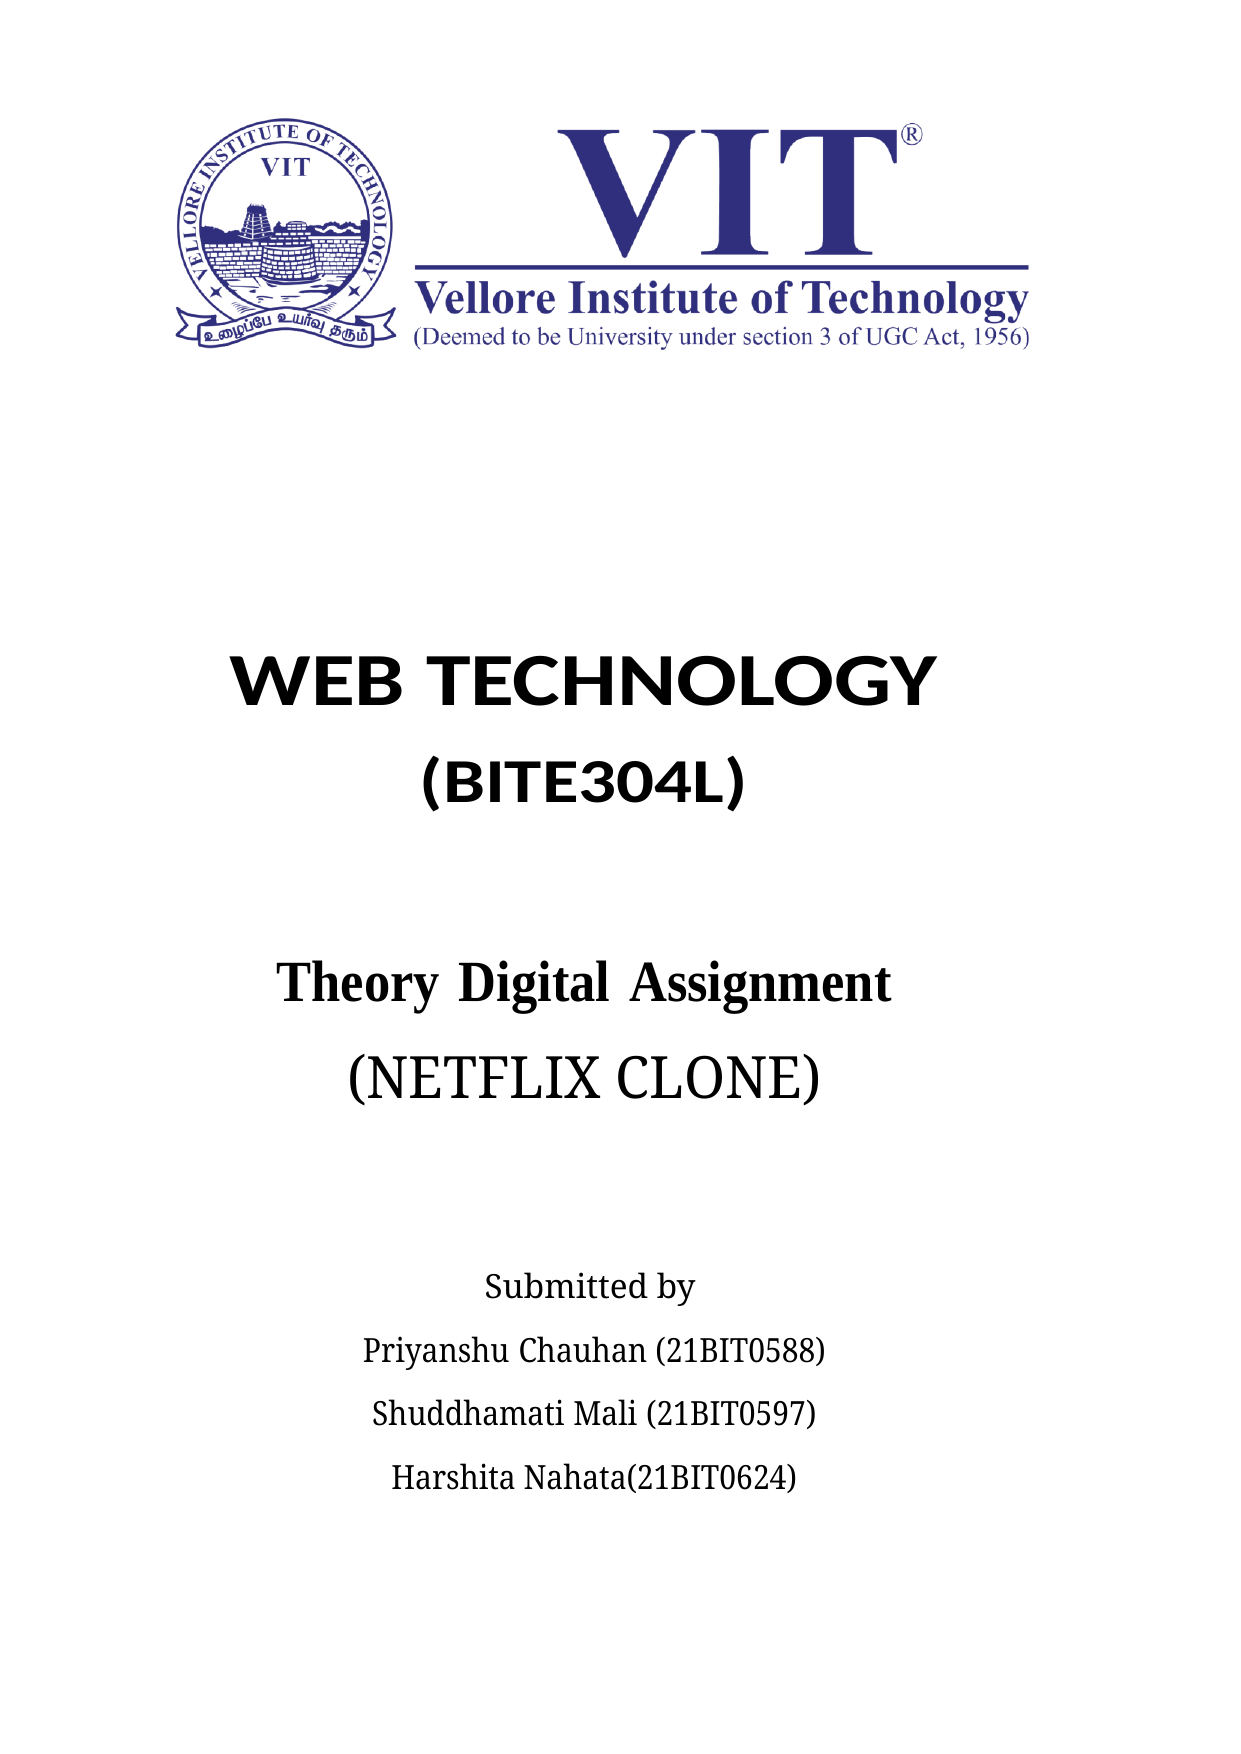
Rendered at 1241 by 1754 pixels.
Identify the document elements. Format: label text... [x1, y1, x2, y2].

text (BITE304L) [227, 742, 940, 818]
text (NETFLIX CLONE) [227, 1037, 941, 1116]
text Priyanshu Chauhan (21BIT0588) Shuddhamati Mali (21BIT0597) [299, 1326, 889, 1435]
title WEB TECHNOLOGY [227, 636, 939, 723]
text Submitted by [299, 1263, 889, 1308]
text Theory Digital Assignment [227, 947, 940, 1014]
picture [175, 118, 1029, 350]
text Harshita Nahata(21BIT0624) [299, 1453, 889, 1499]
